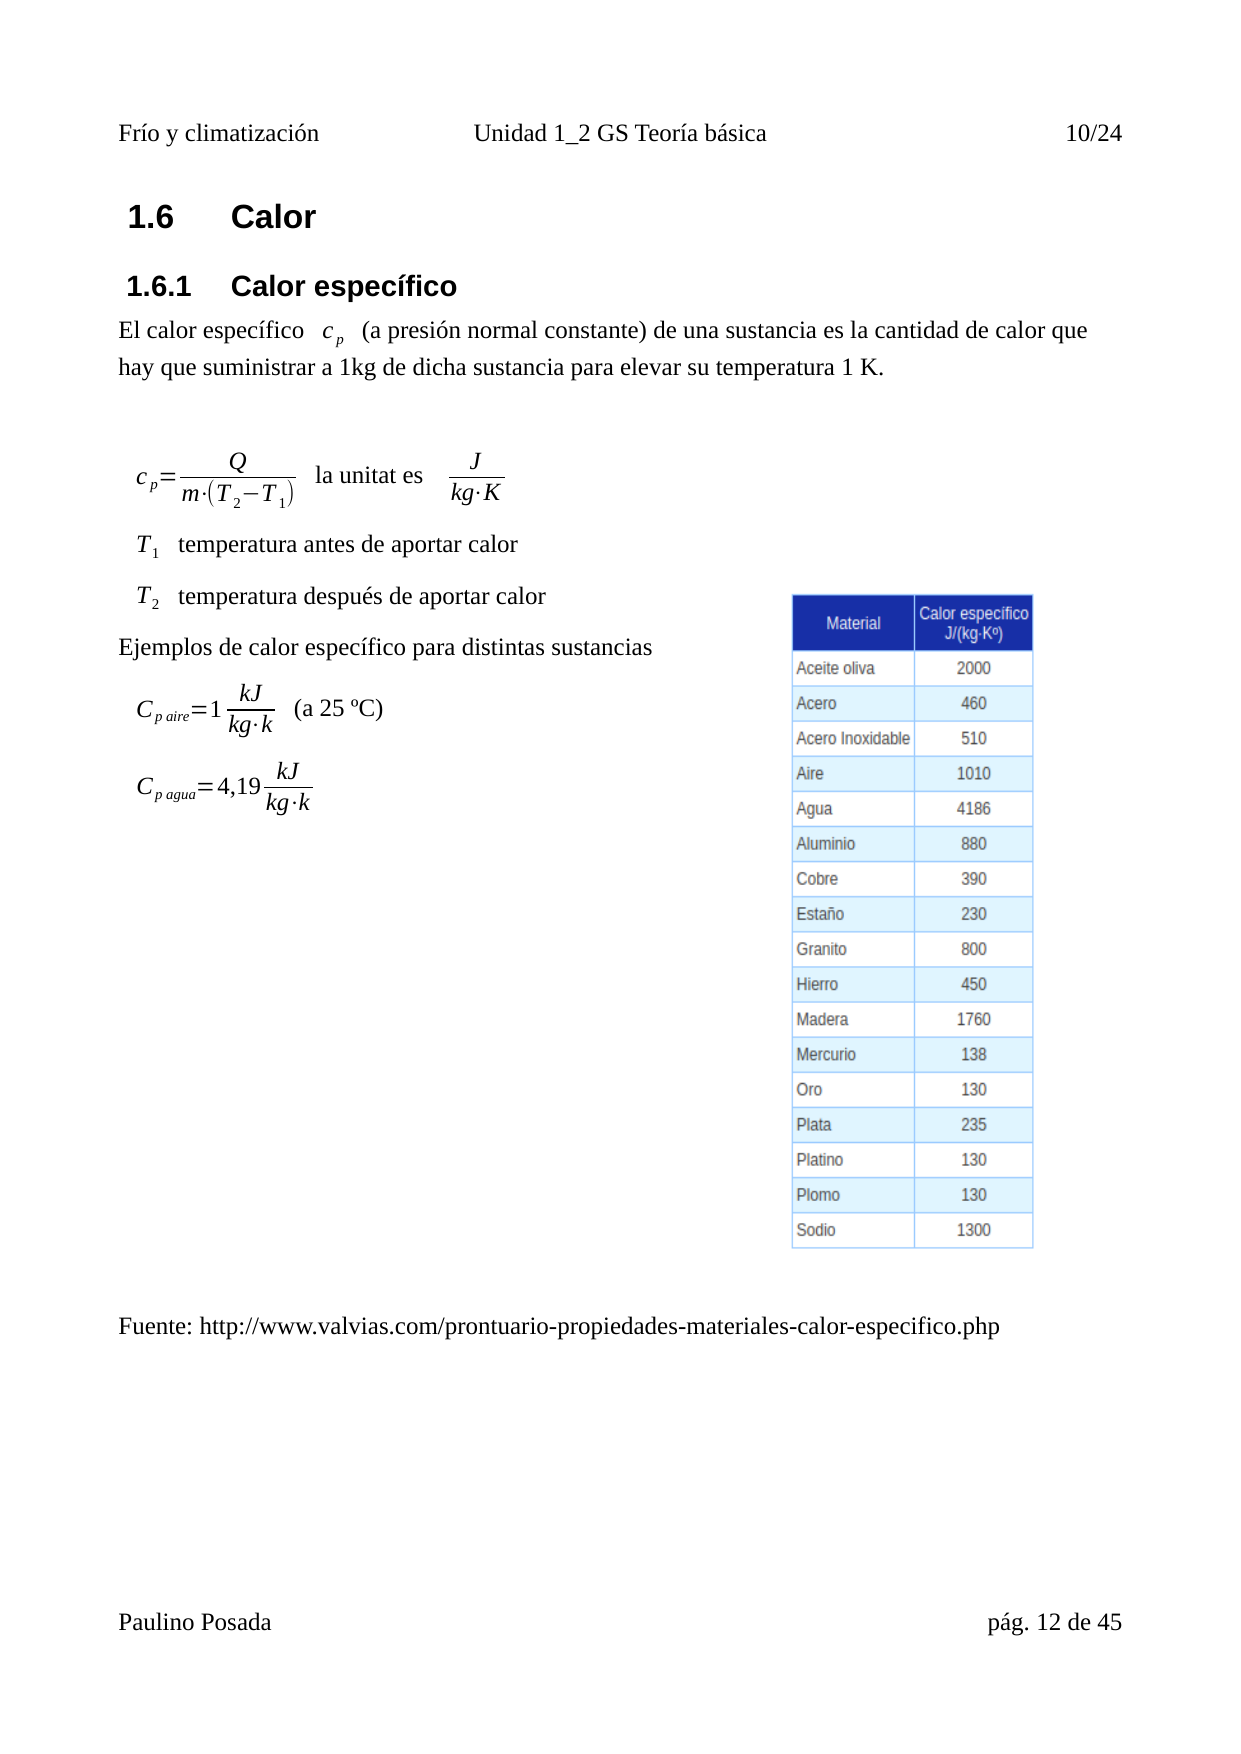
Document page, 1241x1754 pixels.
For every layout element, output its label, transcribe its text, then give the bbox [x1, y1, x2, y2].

text temperatura antes de aportar calor [118, 529, 1122, 562]
text Ejemplos de calor específico para distintas sustancias [118, 632, 788, 661]
text Fuente: http://www.valvias.com/prontuario-propiedades-materiales-calor-especifico.php [118, 1311, 1122, 1340]
text la unitat es [118, 447, 1122, 511]
text [1040, 680, 1122, 739]
picture [788, 590, 1040, 1260]
subtitle Calor específico [118, 269, 1122, 303]
text [1040, 632, 1122, 661]
text (a 25 ºC) [118, 680, 788, 739]
subtitle Calor [118, 197, 1122, 236]
text temperatura después de aportar calor [118, 581, 1122, 613]
text El calor específico(a presión normal constante) de una sustancia es la cantidad de calor que hay que suministrar a 1kg de dicha sustancia para elevar su temperatura 1 K. [118, 315, 1122, 381]
